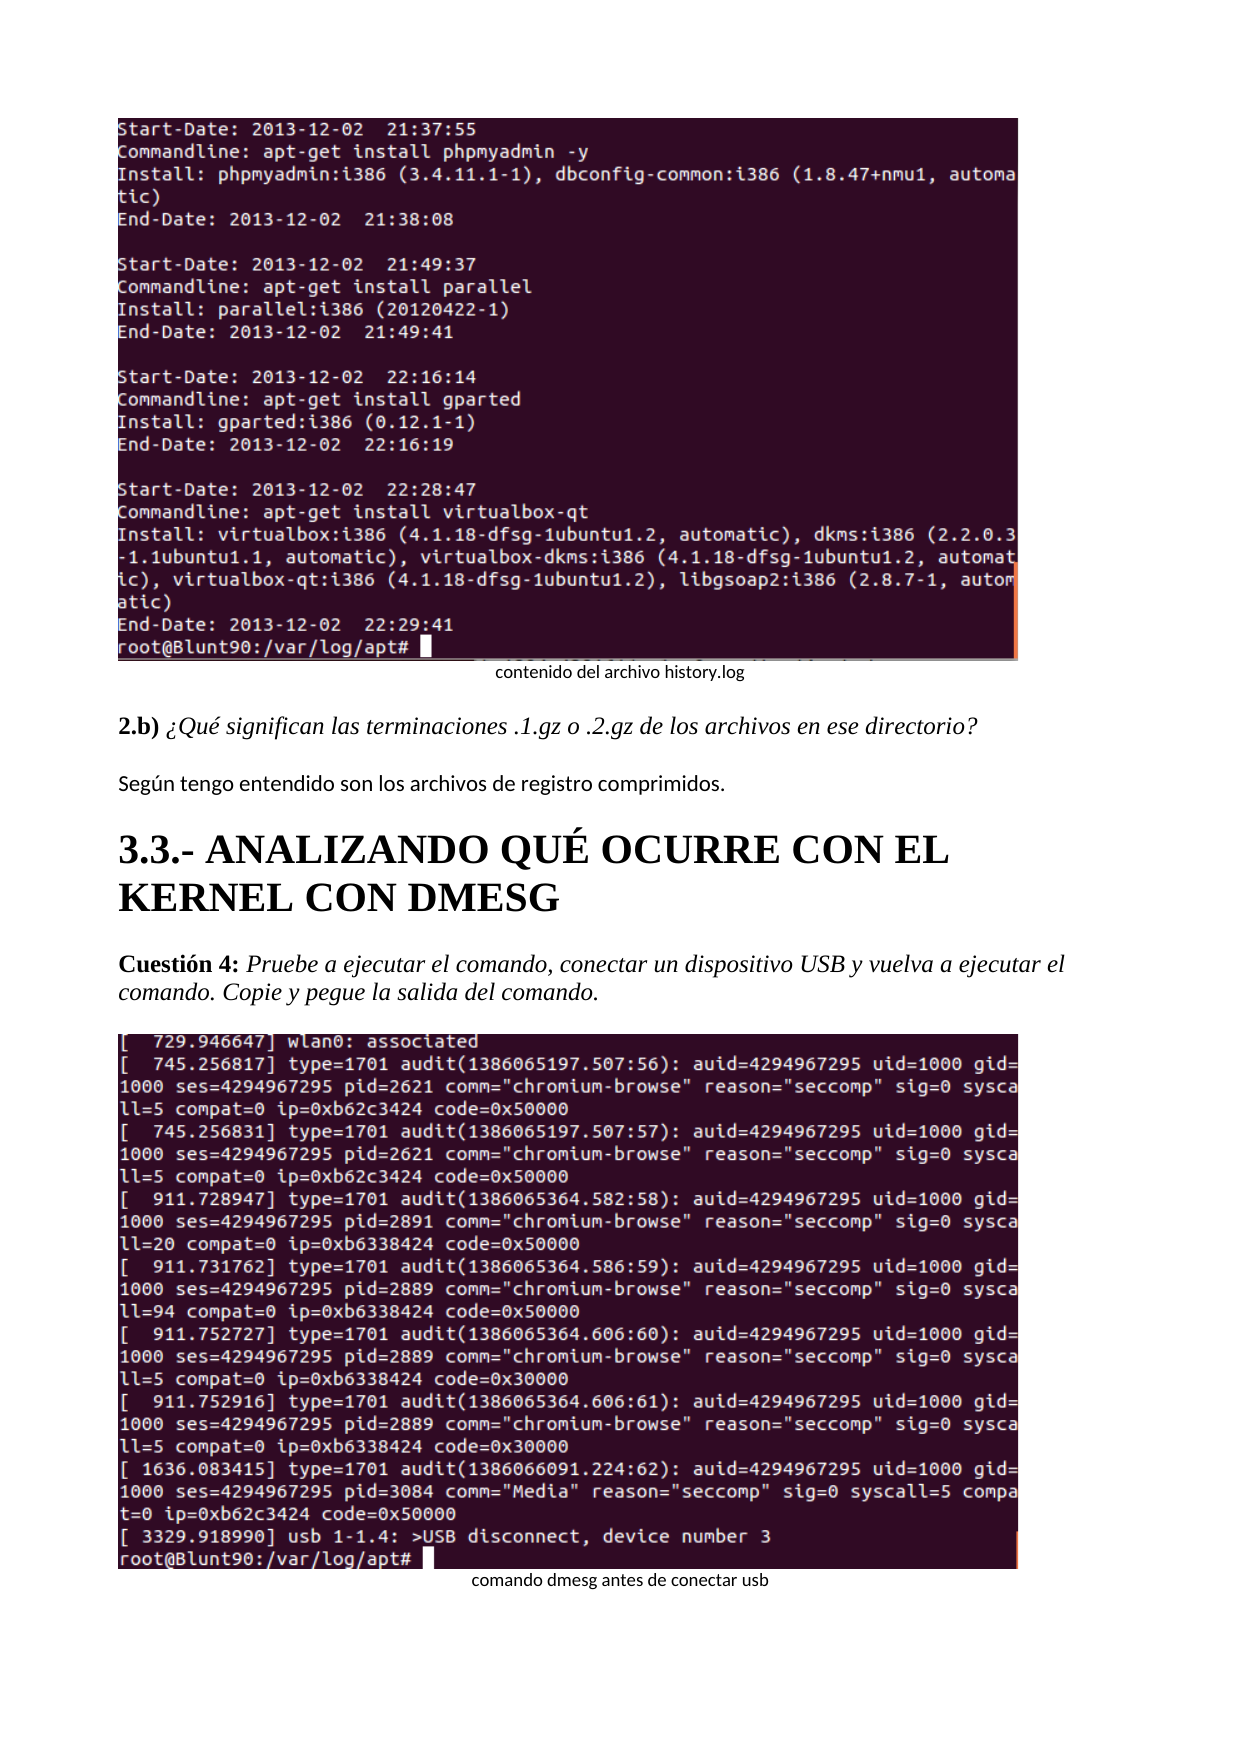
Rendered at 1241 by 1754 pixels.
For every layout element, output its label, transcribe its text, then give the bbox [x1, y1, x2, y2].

text Según tengo entendido son los archivos de registro comprimidos. [118, 769, 1122, 797]
text comando dmesg antes de conectar usb [118, 1568, 1122, 1591]
text 3.3.- ANALIZANDO QUÉ OCURRE CON EL KERNEL CON DMESG [118, 825, 1122, 921]
text 2.b) ¿Qué significan las terminaciones .1.gz o .2.gz de los archivos en ese directorio? [118, 711, 1122, 740]
text contenido del archivo history.log [118, 660, 1122, 683]
text Cuestión 4: Pruebe a ejecutar el comando, conectar un dispositivo USB y vuelva a ejecutar el comando. Copie y pegue la salida del comando. [118, 949, 1122, 1006]
